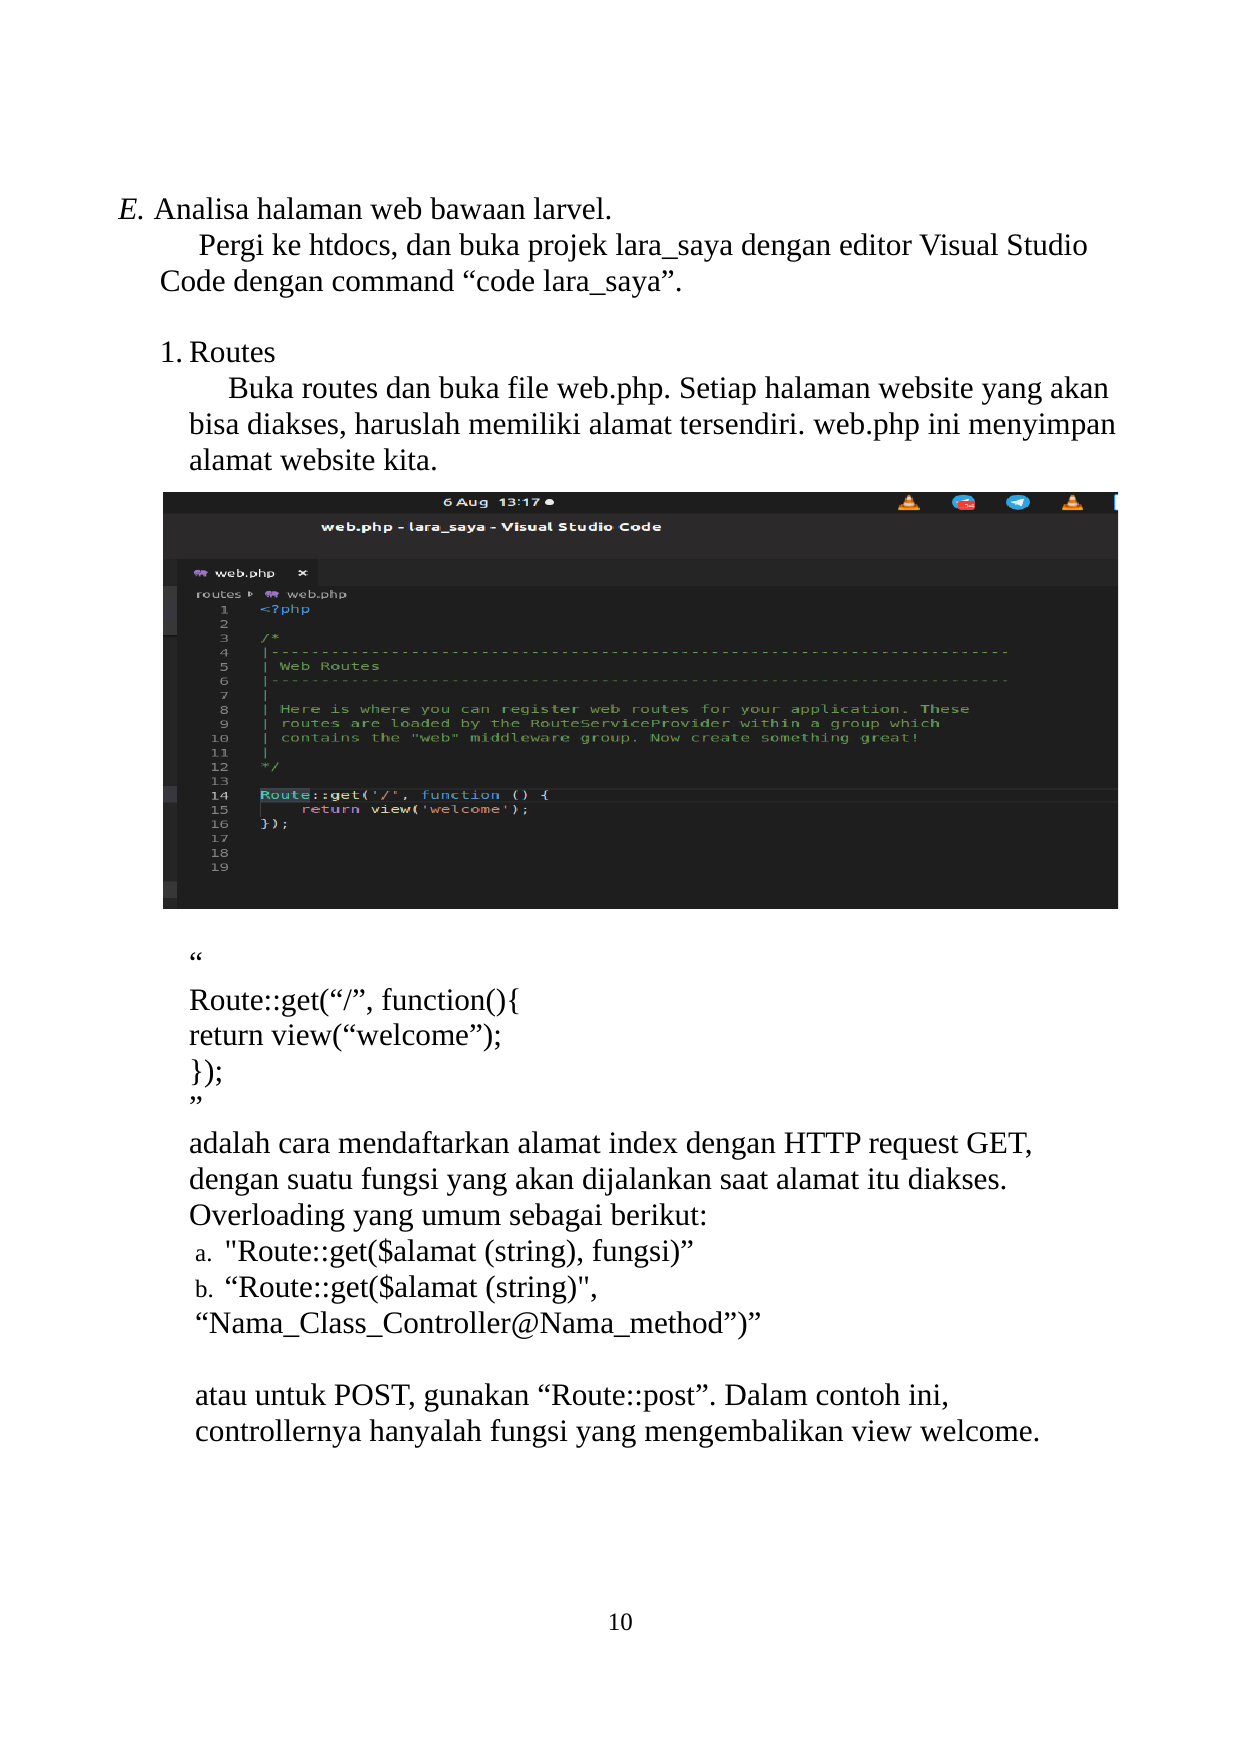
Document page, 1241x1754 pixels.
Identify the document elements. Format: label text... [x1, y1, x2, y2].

list Pergi ke htdocs, dan buka projek lara_saya dengan editor Visual Studio Code dengan command “code lara_saya”. [159, 226, 1122, 298]
list "Route::get($alamat (string), fungsi)” [195, 1232, 1122, 1268]
list Analisa halaman web bawaan larvel. [118, 190, 1122, 226]
text ” [189, 1088, 1122, 1124]
text adalah cara mendaftarkan alamat index dengan HTTP request GET, dengan suatu fungsi yang akan dijalankan saat alamat itu diakses. [189, 1124, 1122, 1196]
list “Route::get($alamat (string)", “Nama_Class_Controller@Nama_method”)” [195, 1268, 1122, 1340]
text Overloading yang umum sebagai berikut: [189, 1196, 1122, 1232]
text }); [189, 1053, 1122, 1088]
list Buka routes dan buka file web.php. Setiap halaman website yang akan bisa diakses, haruslah memiliki alamat tersendiri. web.php ini menyimpan alamat website kita. [189, 370, 1122, 477]
text “ [189, 945, 1122, 981]
list Routes [159, 334, 1122, 370]
text return view(“welcome”); [189, 1017, 1122, 1053]
text Route::get(“/”, function(){ [189, 981, 1122, 1017]
text atau untuk POST, gunakan “Route::post”. Dalam contoh ini, controllernya hanyalah fungsi yang mengembalikan view welcome. [195, 1376, 1122, 1448]
picture [163, 492, 1119, 909]
